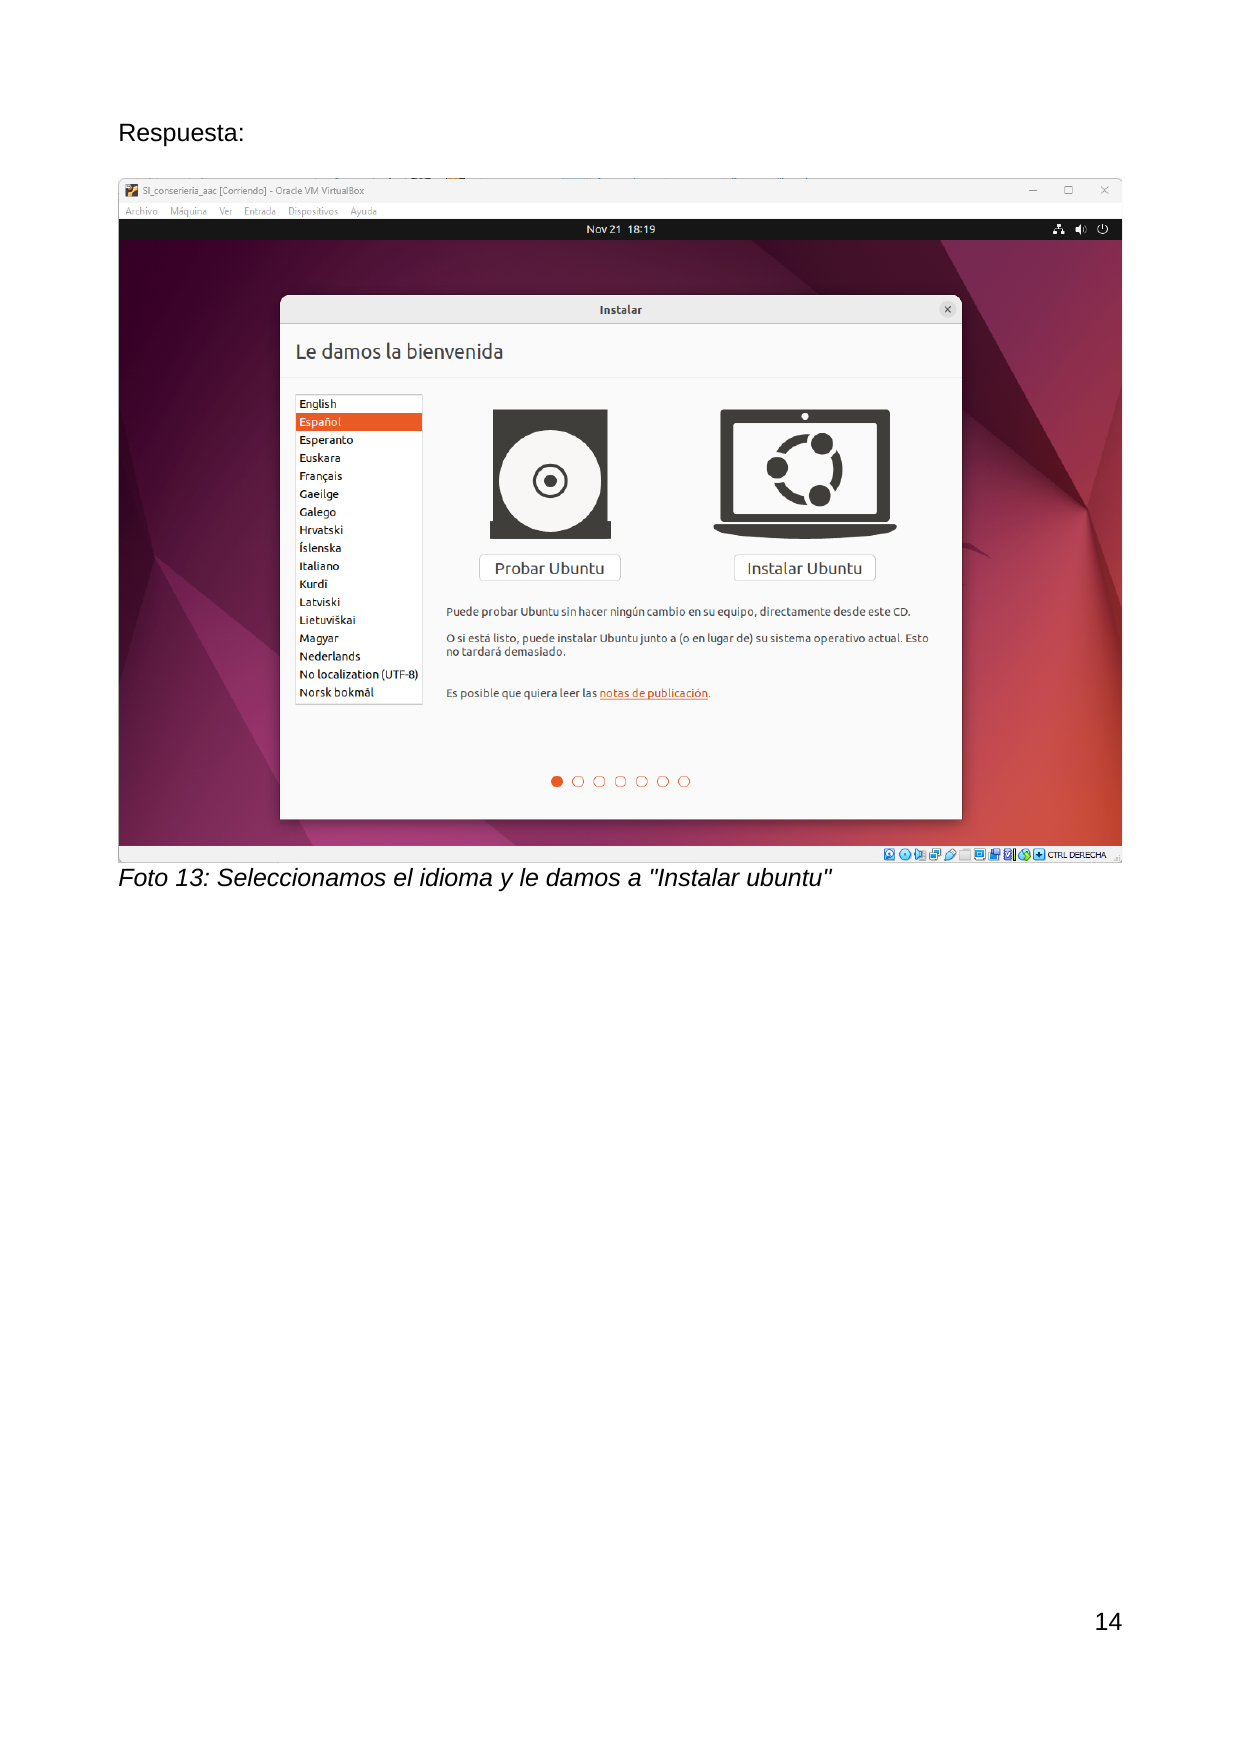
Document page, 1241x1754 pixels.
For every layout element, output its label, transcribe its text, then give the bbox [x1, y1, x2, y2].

text Respuesta: [118, 118, 1122, 147]
picture [118, 178, 1123, 863]
text Foto 13: Seleccionamos el idioma y le damos a "Instalar ubuntu" [118, 863, 1122, 892]
